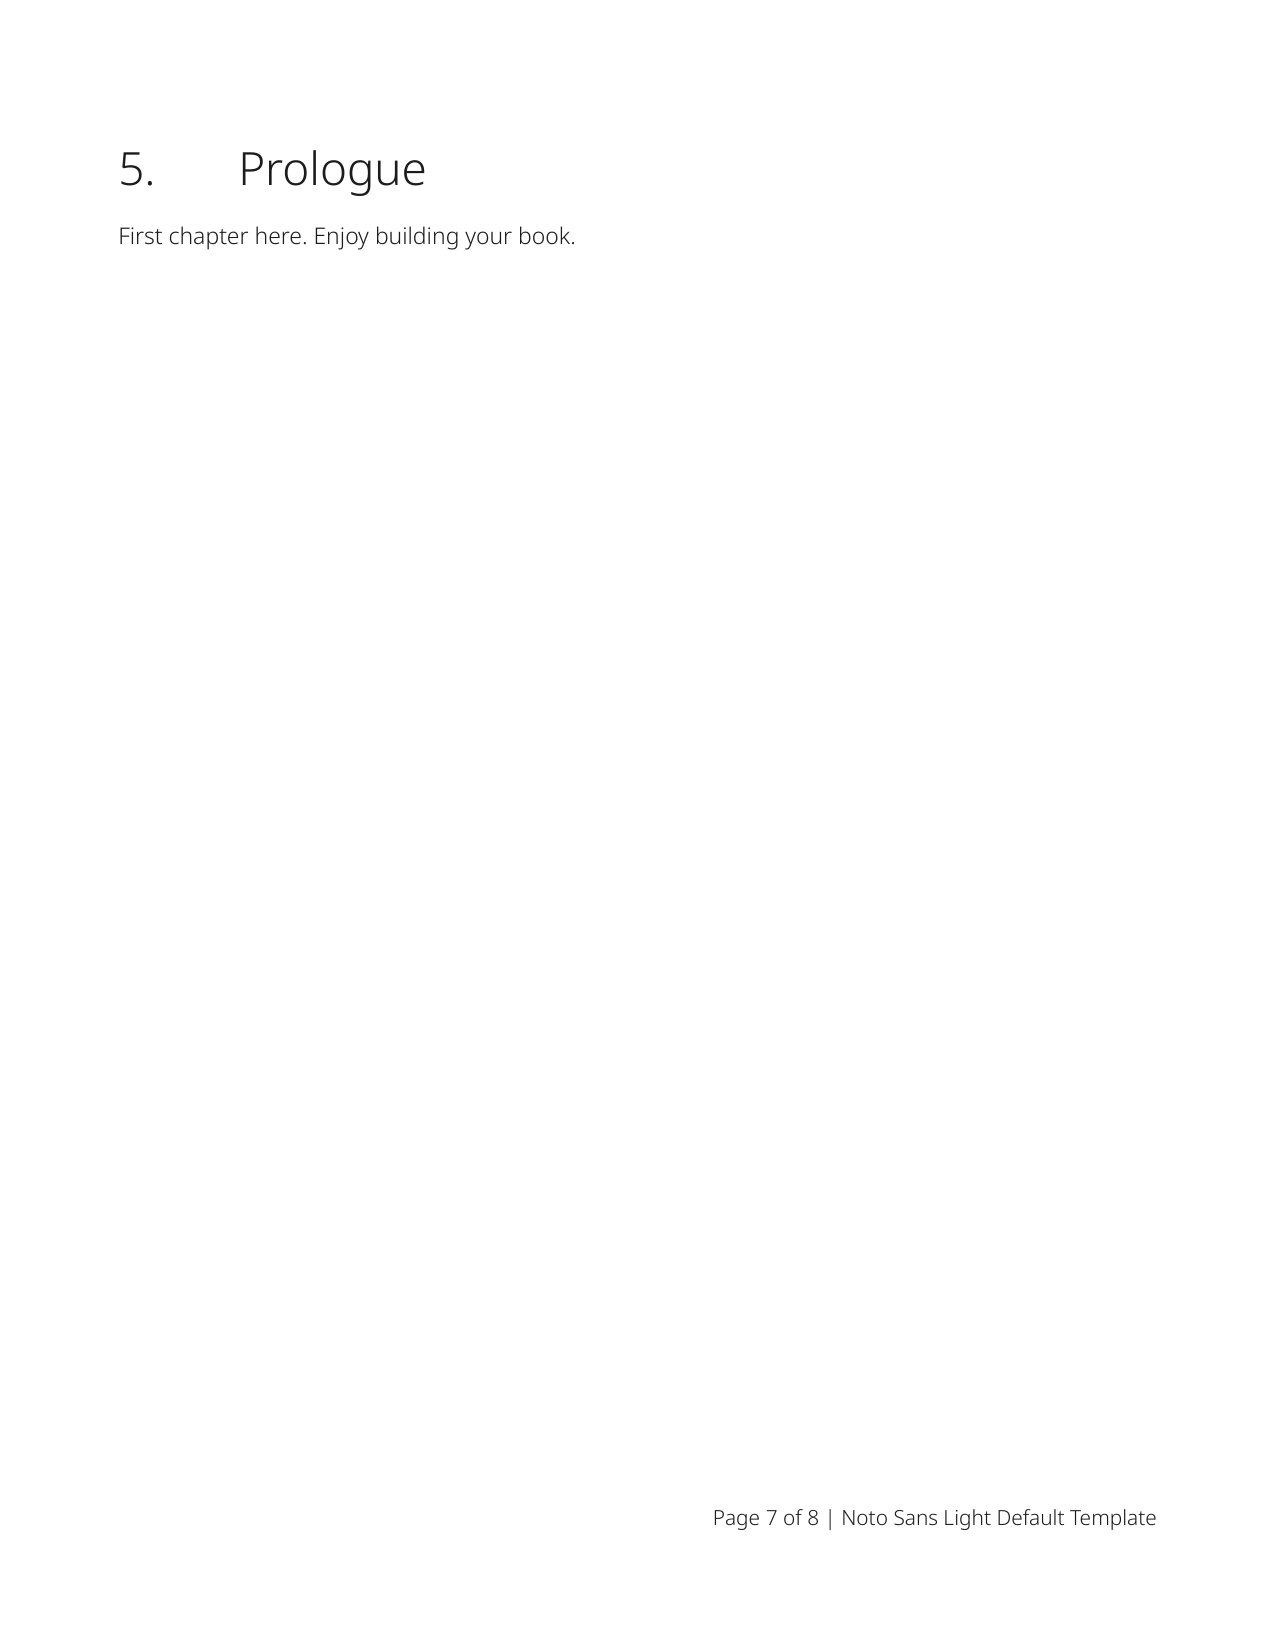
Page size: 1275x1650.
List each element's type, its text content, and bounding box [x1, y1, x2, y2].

subtitle Prologue [118, 136, 1157, 198]
text First chapter here. Enjoy building your book. [118, 220, 1157, 251]
